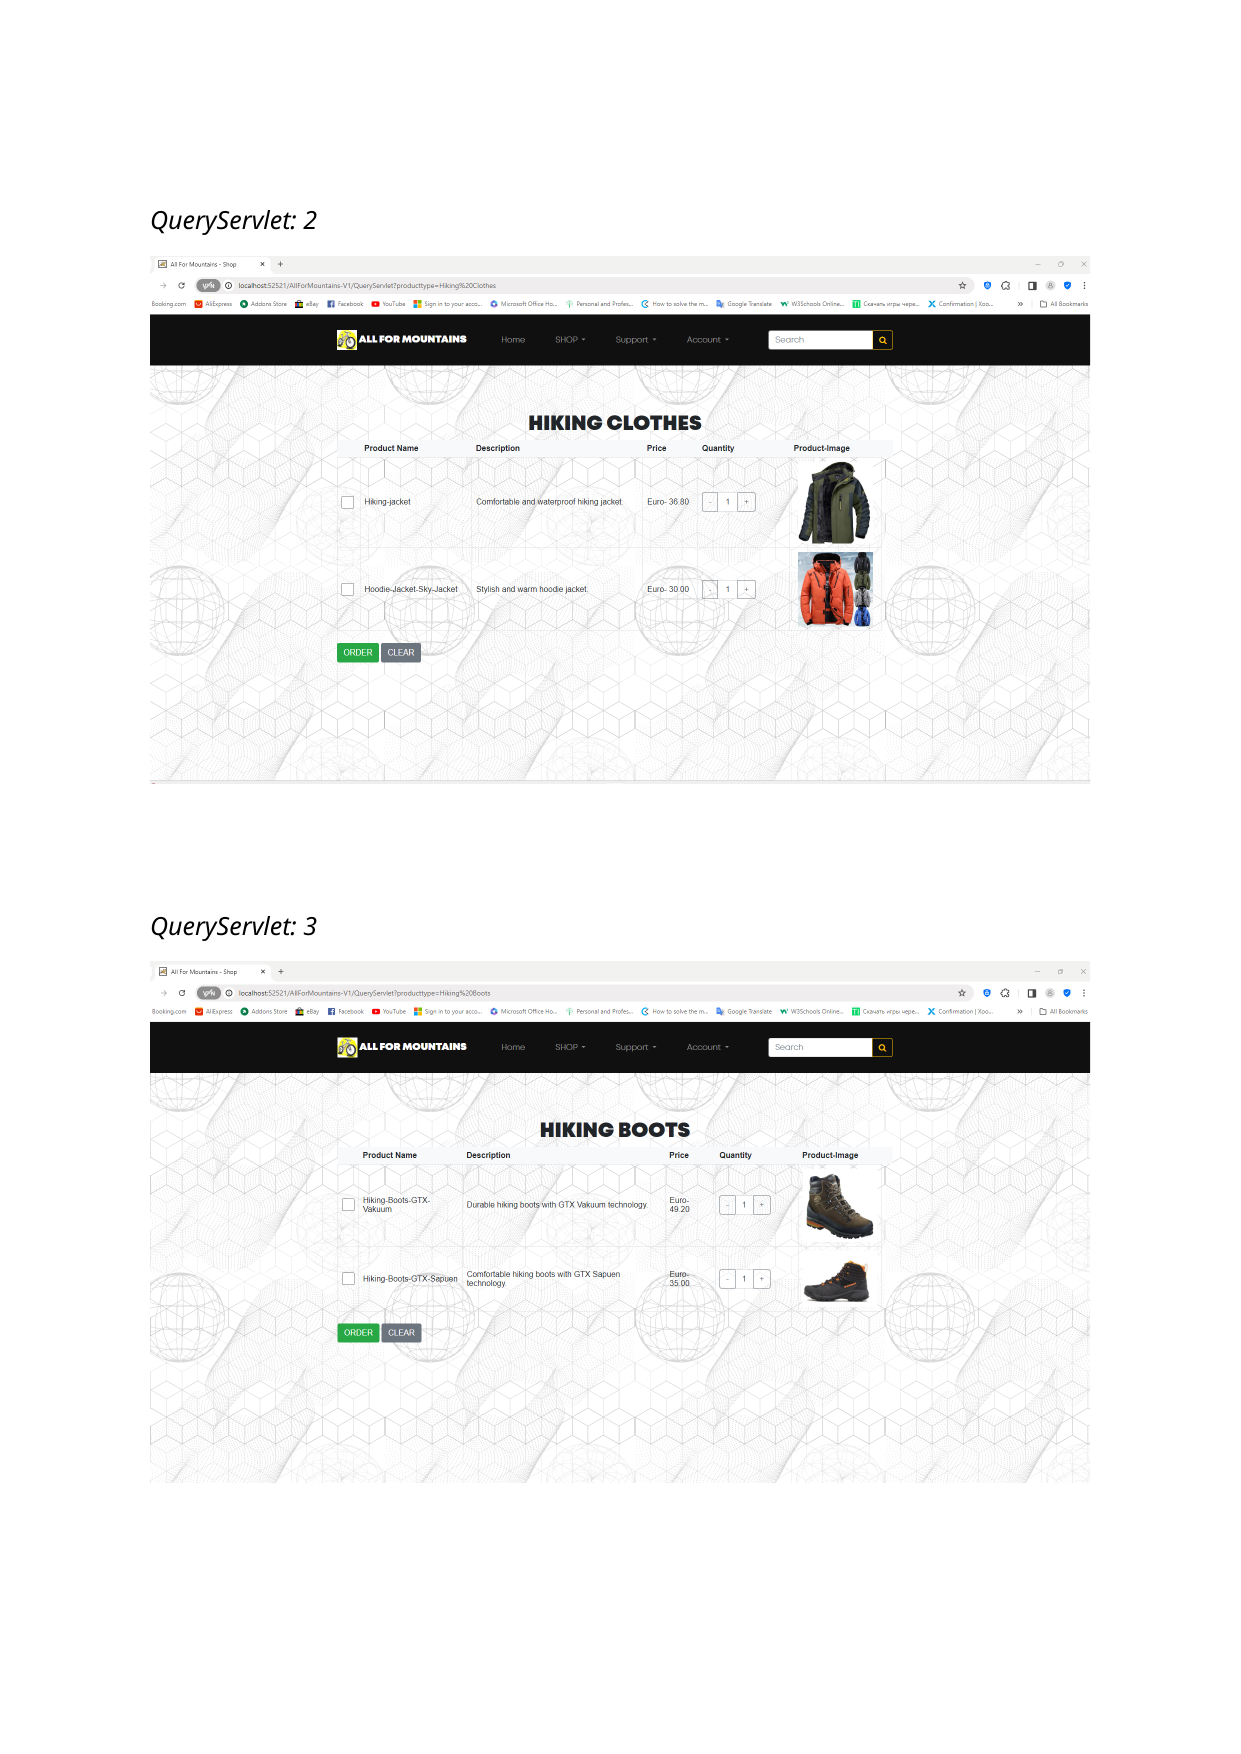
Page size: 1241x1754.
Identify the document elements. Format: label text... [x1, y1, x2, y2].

text QueryServlet: 3 [150, 908, 1090, 942]
text QueryServlet: 2 [150, 203, 1090, 237]
